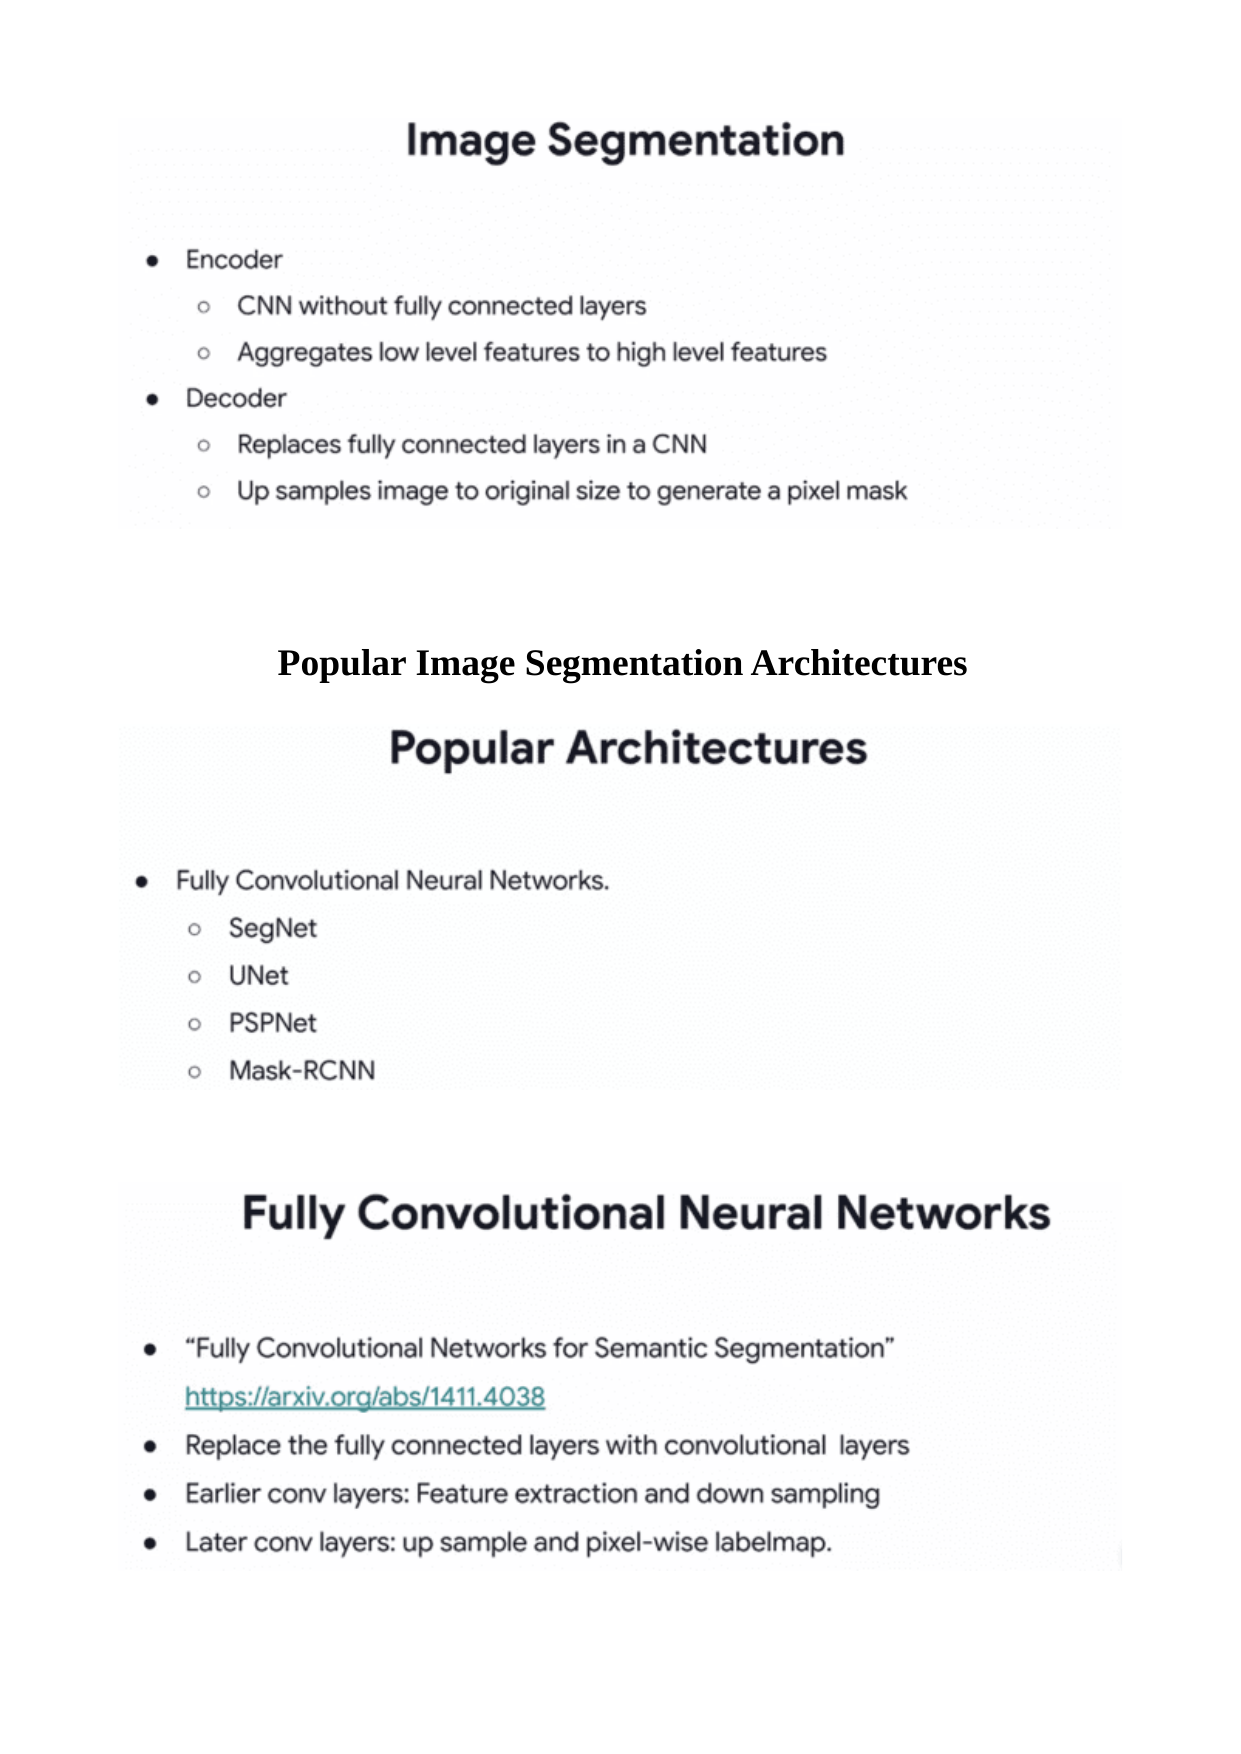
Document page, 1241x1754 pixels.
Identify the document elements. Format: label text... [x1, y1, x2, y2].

picture [118, 1182, 1123, 1571]
subtitle Popular Image Segmentation Architectures [118, 640, 1122, 683]
picture [118, 118, 1123, 529]
picture [118, 724, 1123, 1090]
